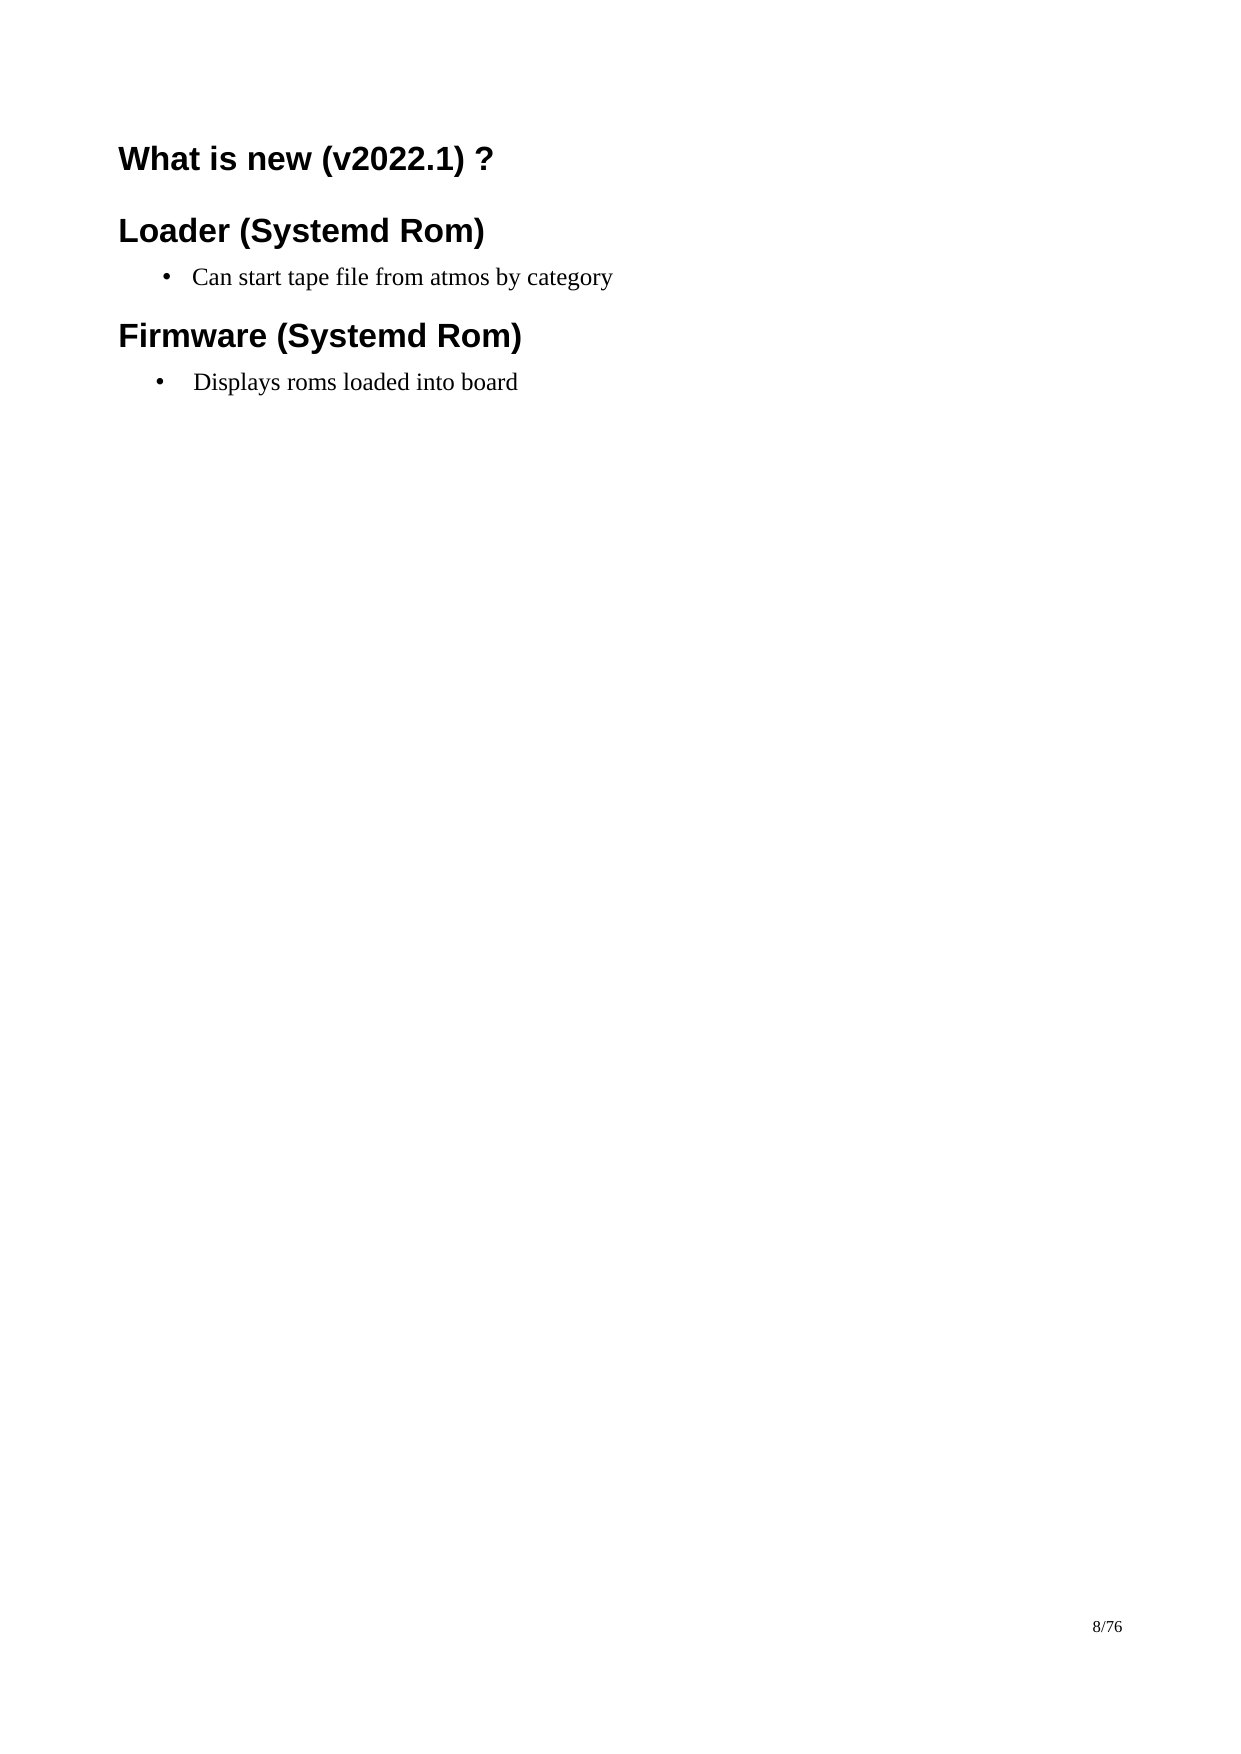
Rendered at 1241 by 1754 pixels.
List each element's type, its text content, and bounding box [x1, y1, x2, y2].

subtitle What is new (v2022.1) ? [118, 139, 1122, 178]
list Displays roms loaded into board [156, 367, 1122, 396]
subtitle Firmware (Systemd Rom) [118, 316, 1122, 354]
list Can start tape file from atmos by category [162, 262, 1122, 291]
subtitle Loader (Systemd Rom) [118, 211, 1122, 249]
